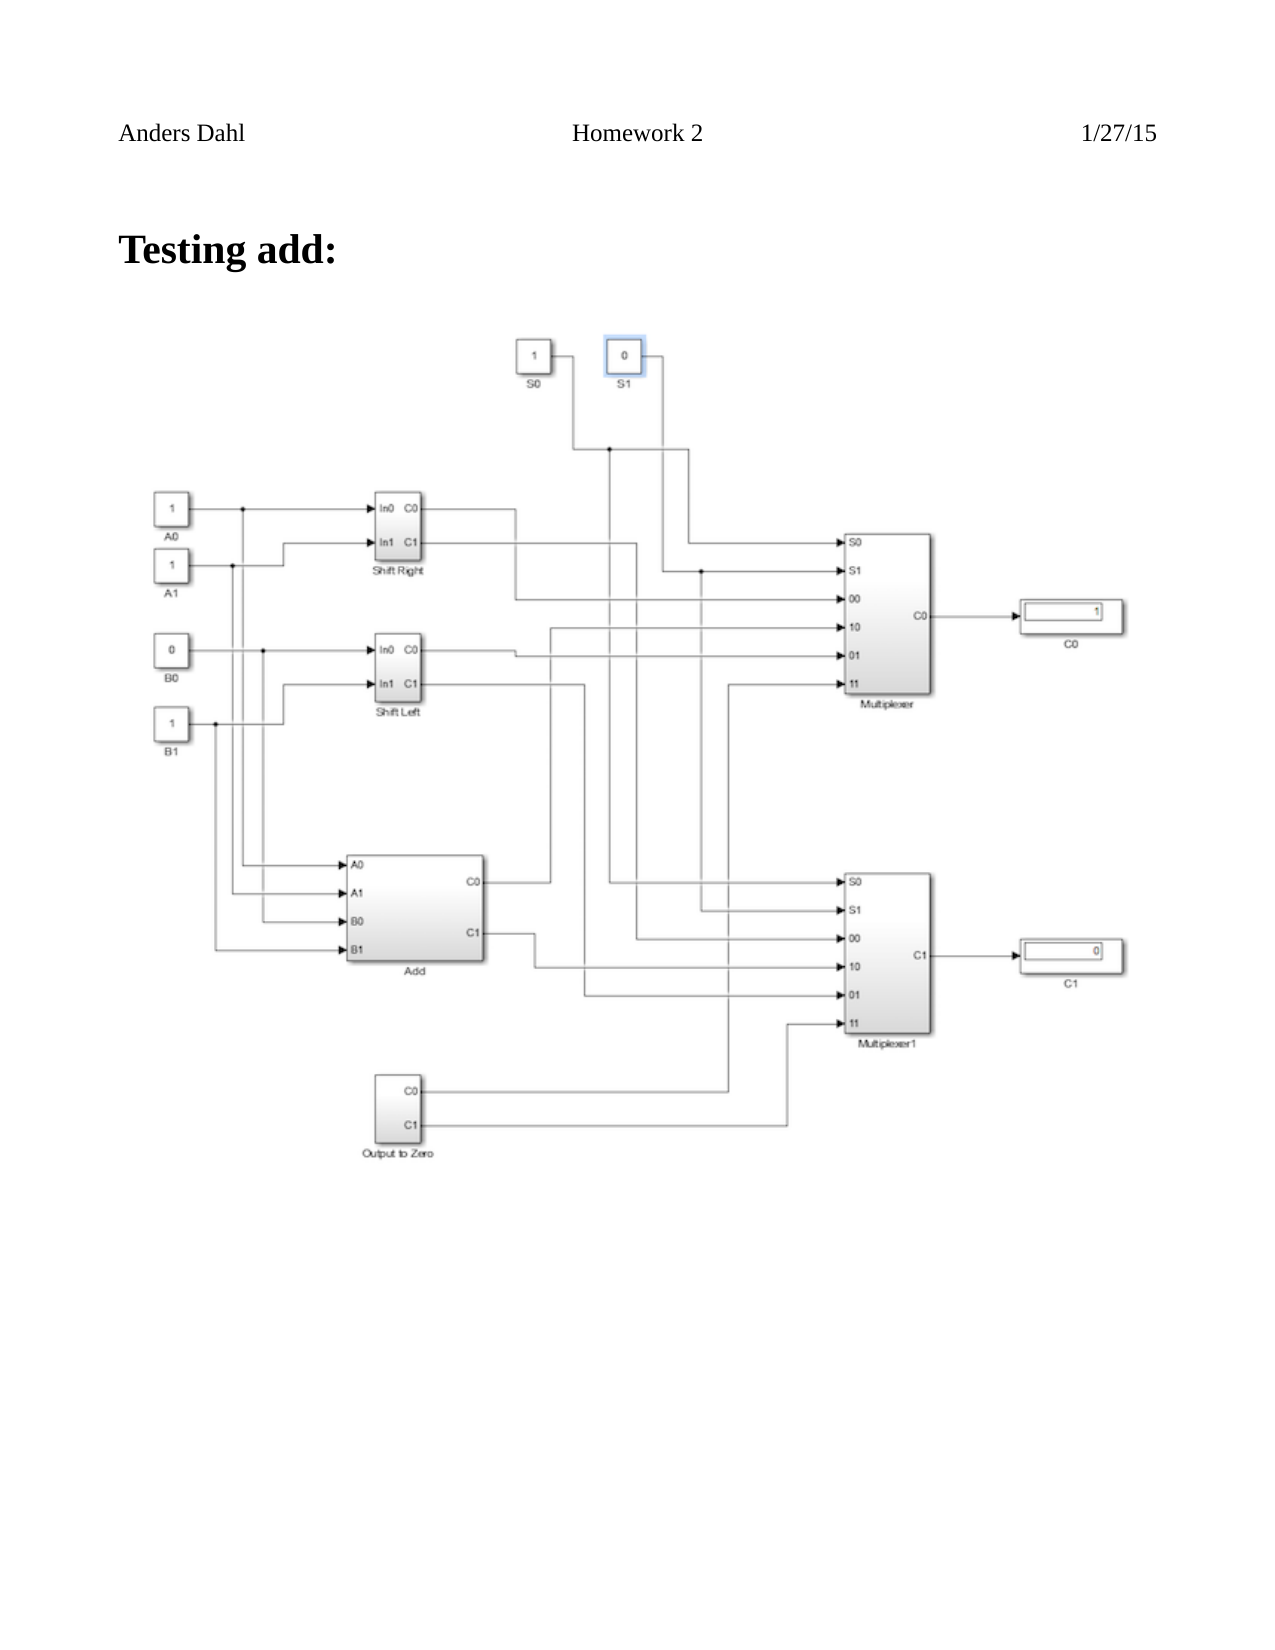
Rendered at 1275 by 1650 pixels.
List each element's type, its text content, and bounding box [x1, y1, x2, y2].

picture [118, 320, 1157, 1171]
text Testing add: [118, 224, 1157, 272]
